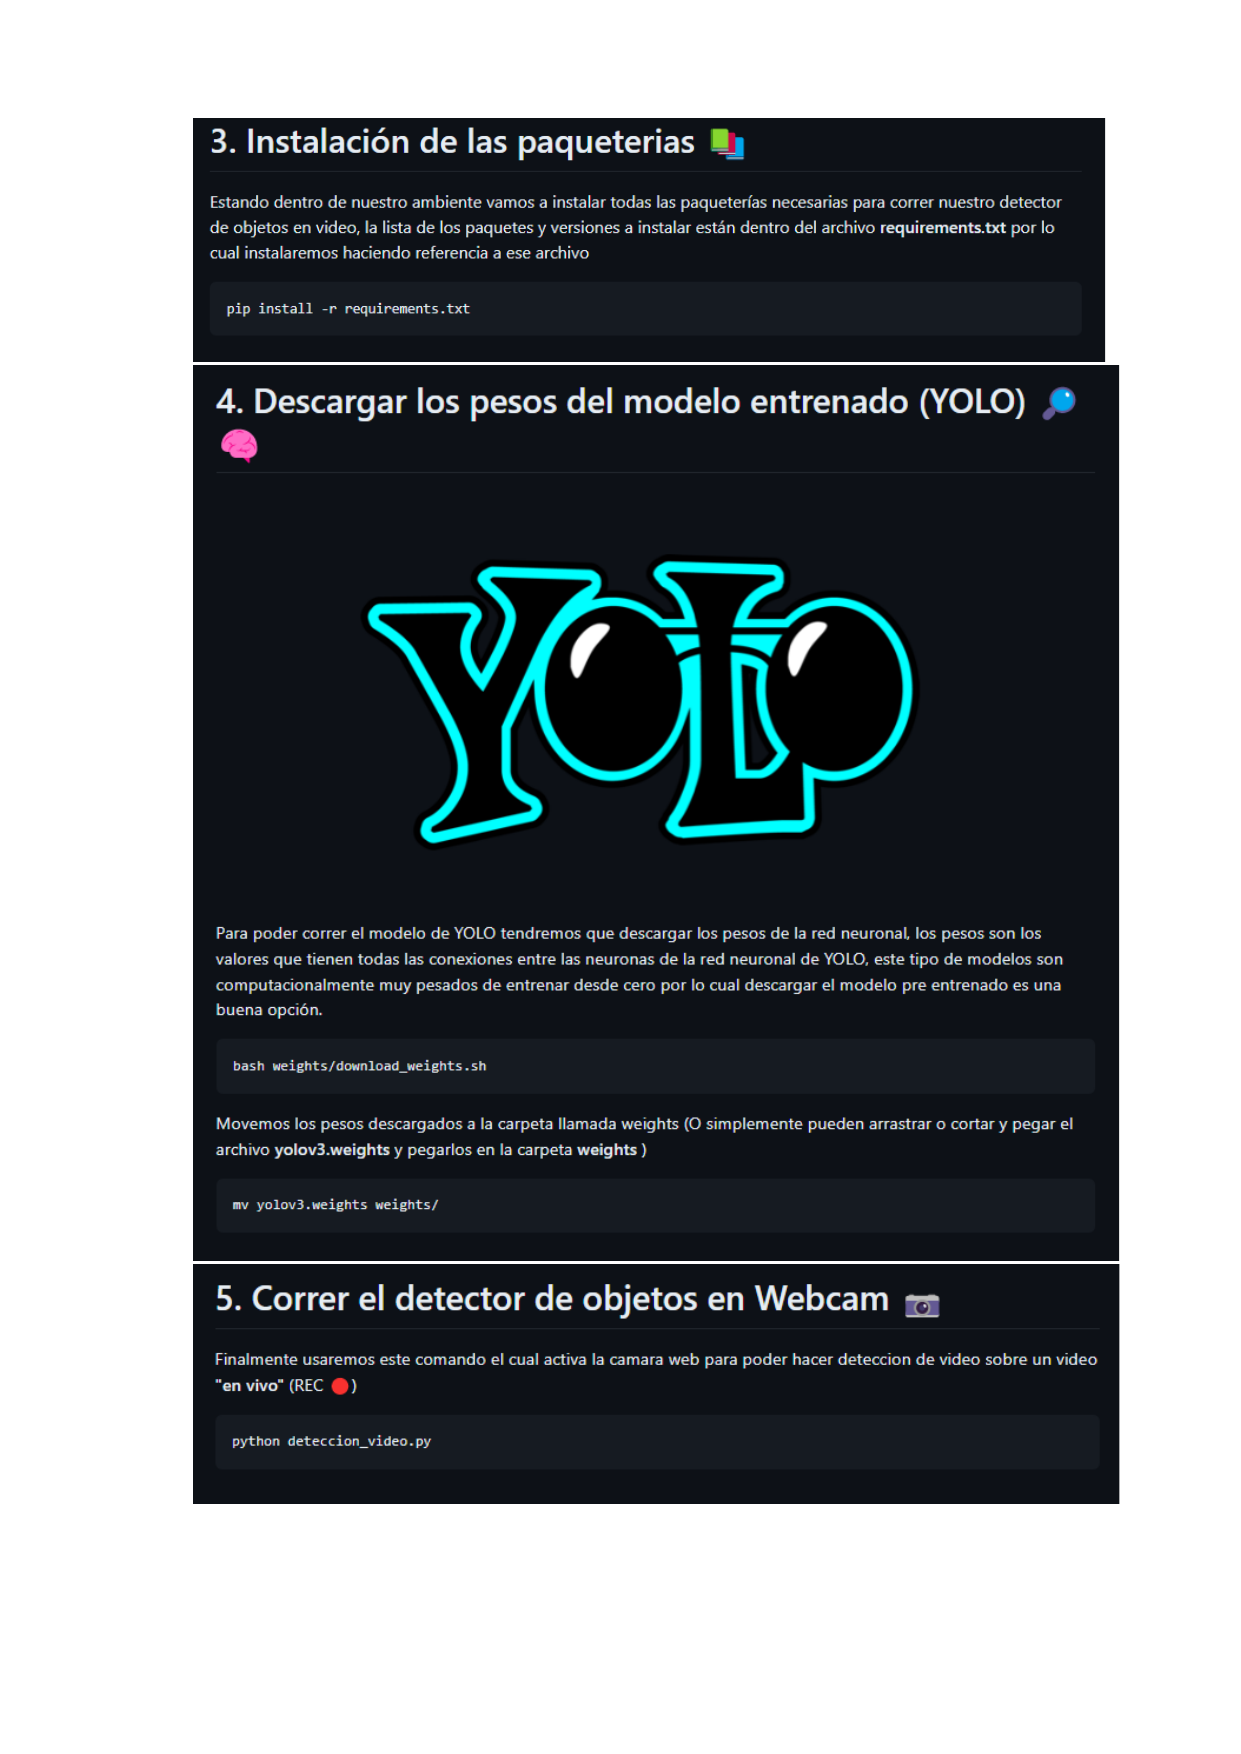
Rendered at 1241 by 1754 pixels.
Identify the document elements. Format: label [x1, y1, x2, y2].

picture [193, 1264, 1120, 1504]
picture [193, 118, 1106, 362]
picture [193, 365, 1120, 1261]
